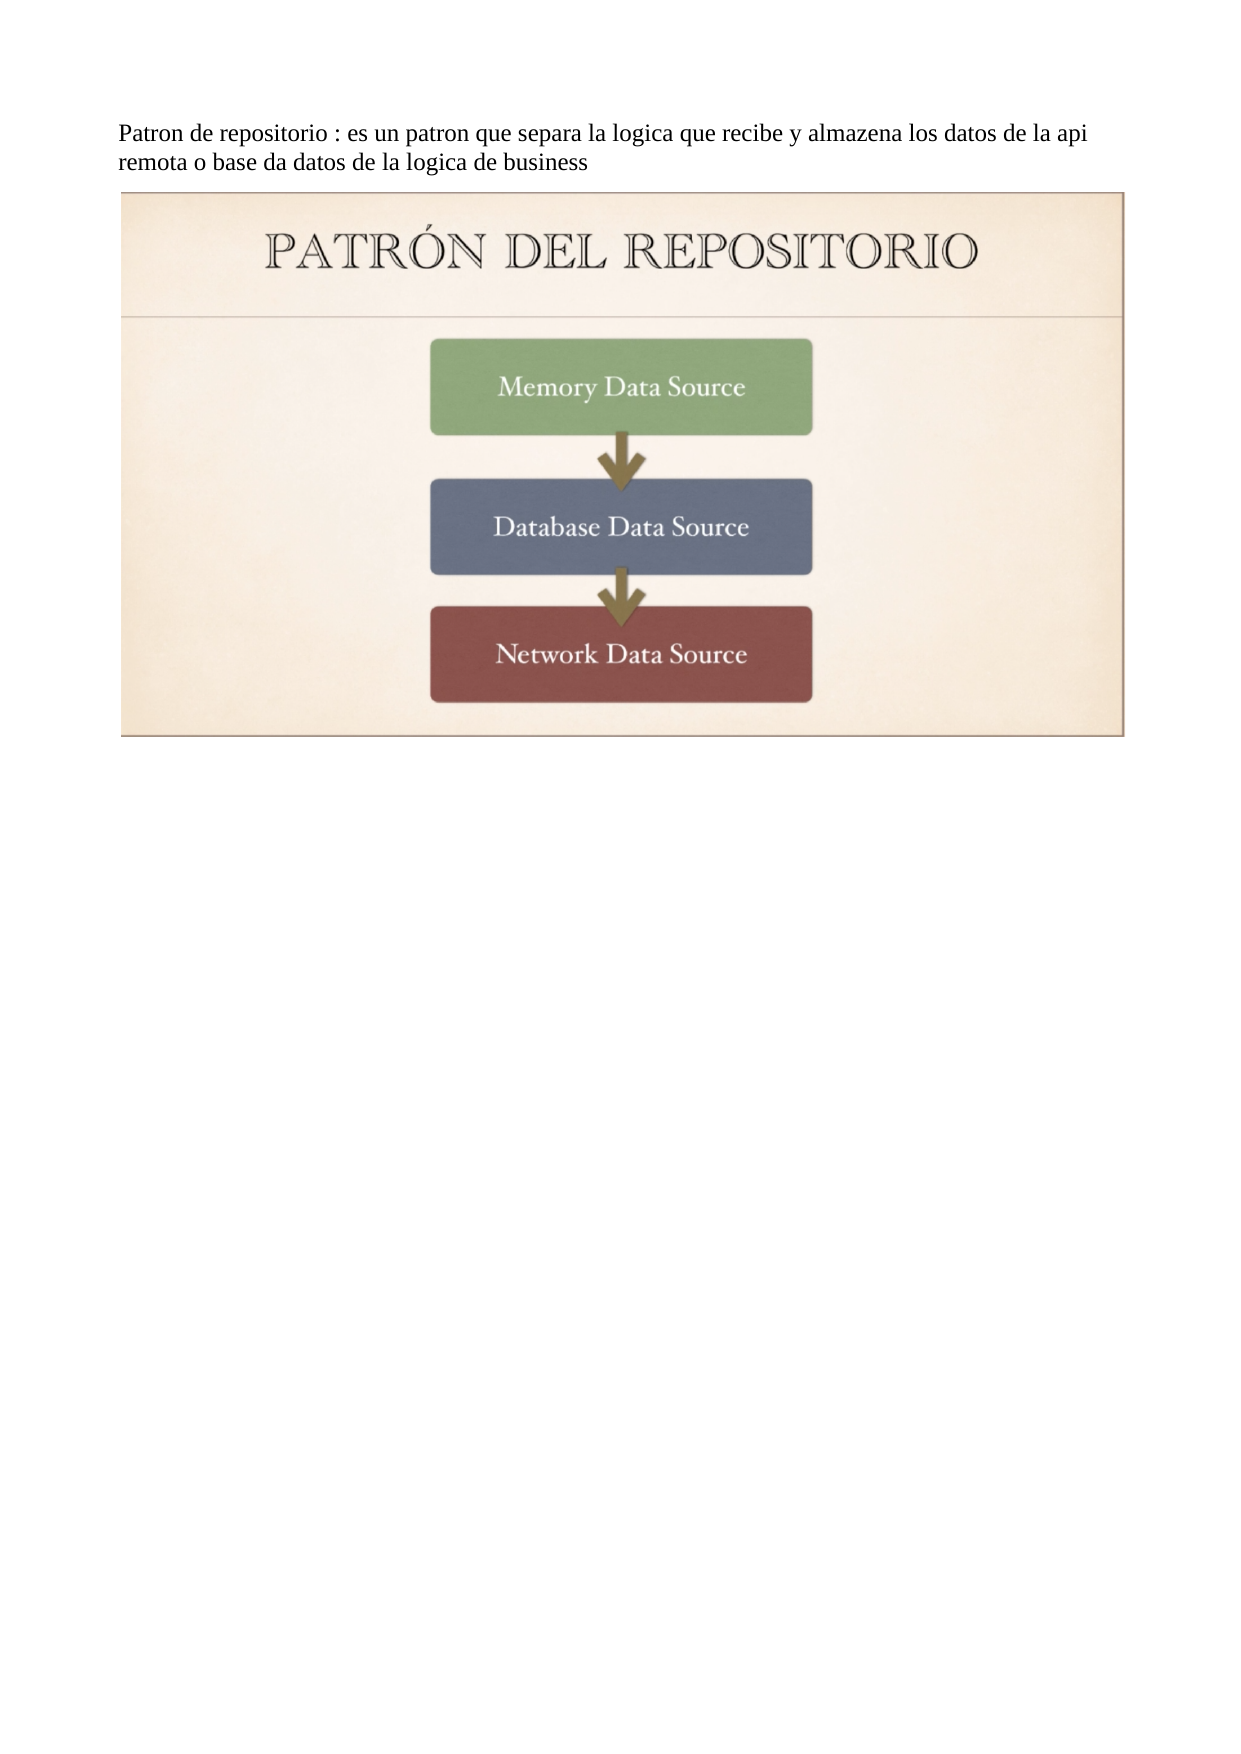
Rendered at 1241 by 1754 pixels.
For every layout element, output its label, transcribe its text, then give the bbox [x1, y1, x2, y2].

picture [121, 192, 1125, 737]
text Patron de repositorio : es un patron que separa la logica que recibe y almazena los datos de la api remota o base da datos de la logica de business [118, 118, 1122, 176]
